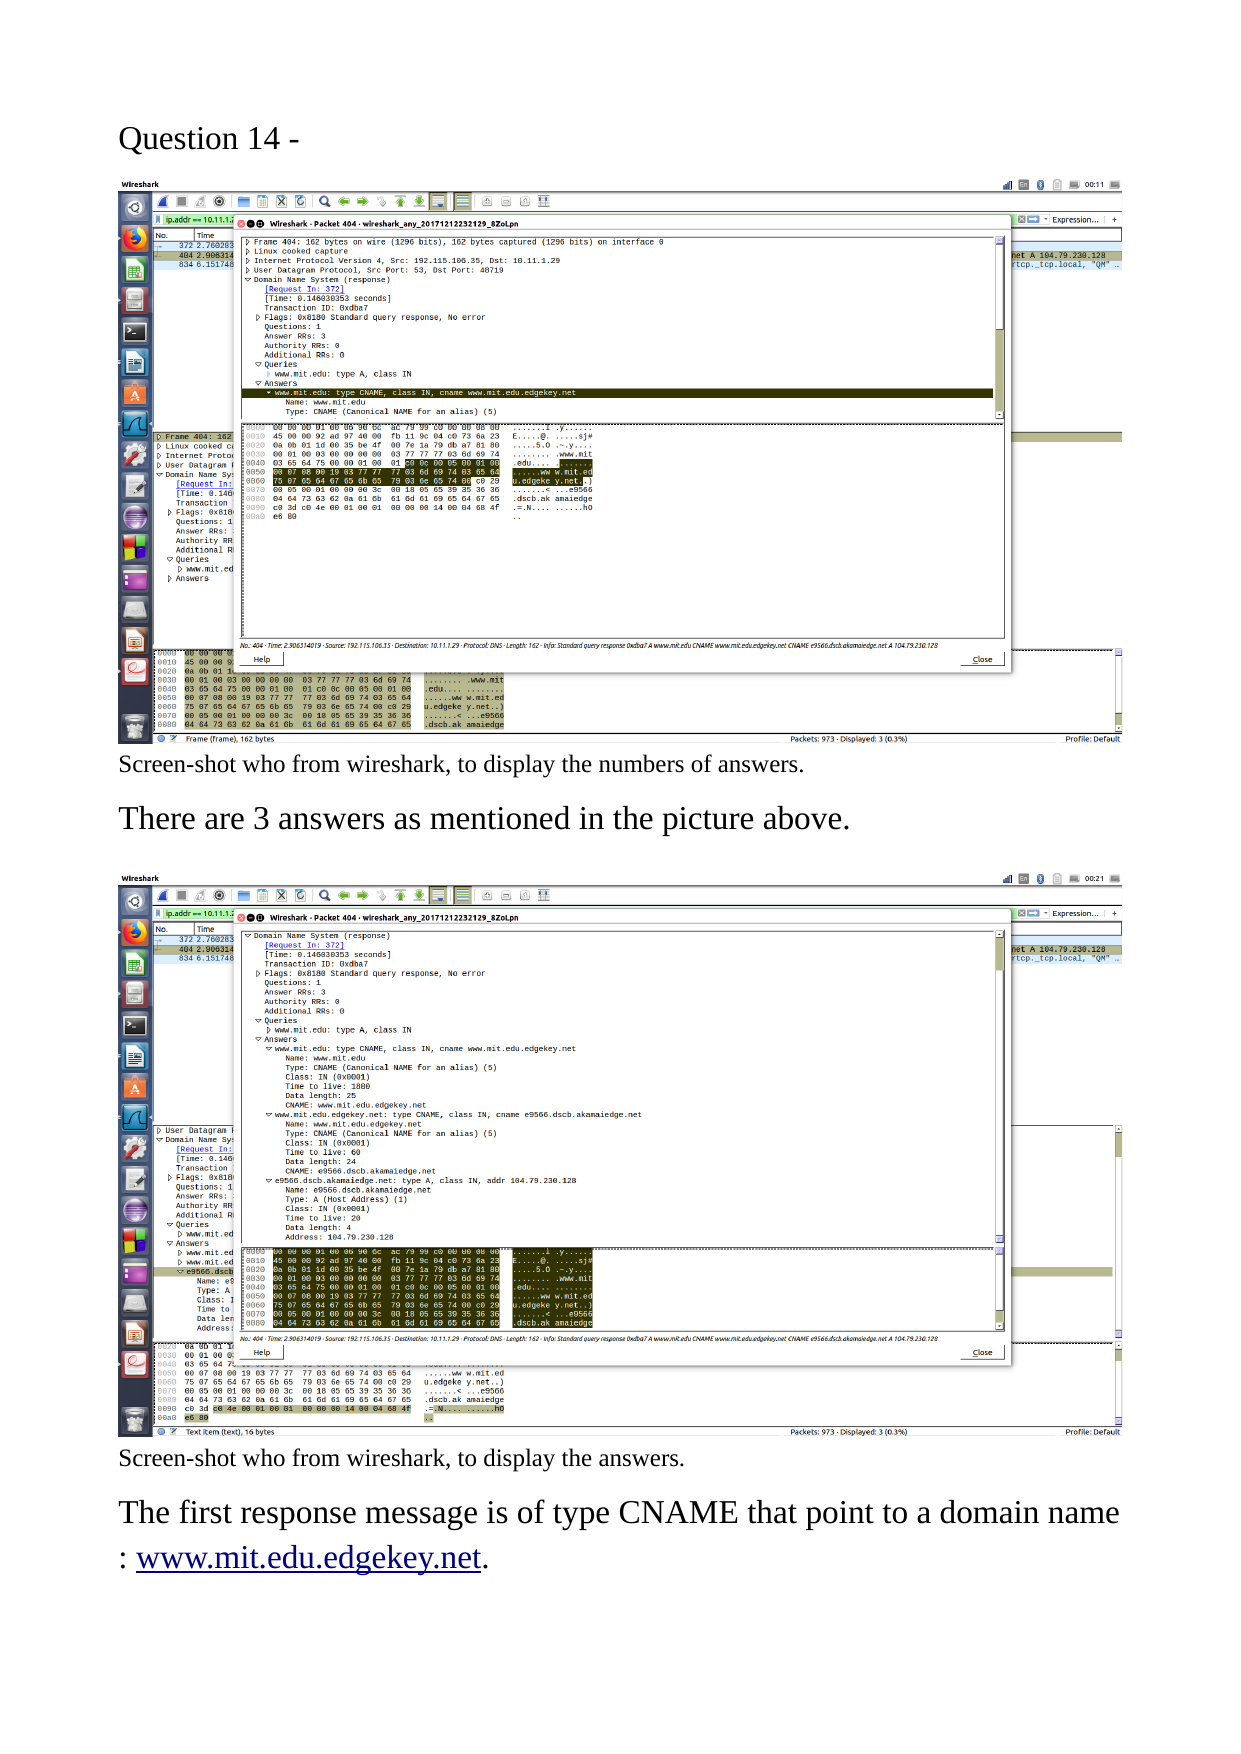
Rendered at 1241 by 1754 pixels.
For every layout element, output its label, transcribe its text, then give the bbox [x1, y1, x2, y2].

picture [118, 178, 1123, 744]
text There are 3 answers as mentioned in the picture above. [118, 798, 1122, 836]
text [118, 859, 1122, 872]
text Question 14 - [118, 118, 1122, 156]
text Screen-shot who from wireshark, to display the answers. [118, 1437, 1122, 1472]
picture [118, 872, 1123, 1437]
text The first response message is of type CNAME that point to a domain name : www.mit.edu.edgekey.net. [118, 1492, 1122, 1576]
text Screen-shot who from wireshark, to display the numbers of answers. [118, 744, 1122, 778]
